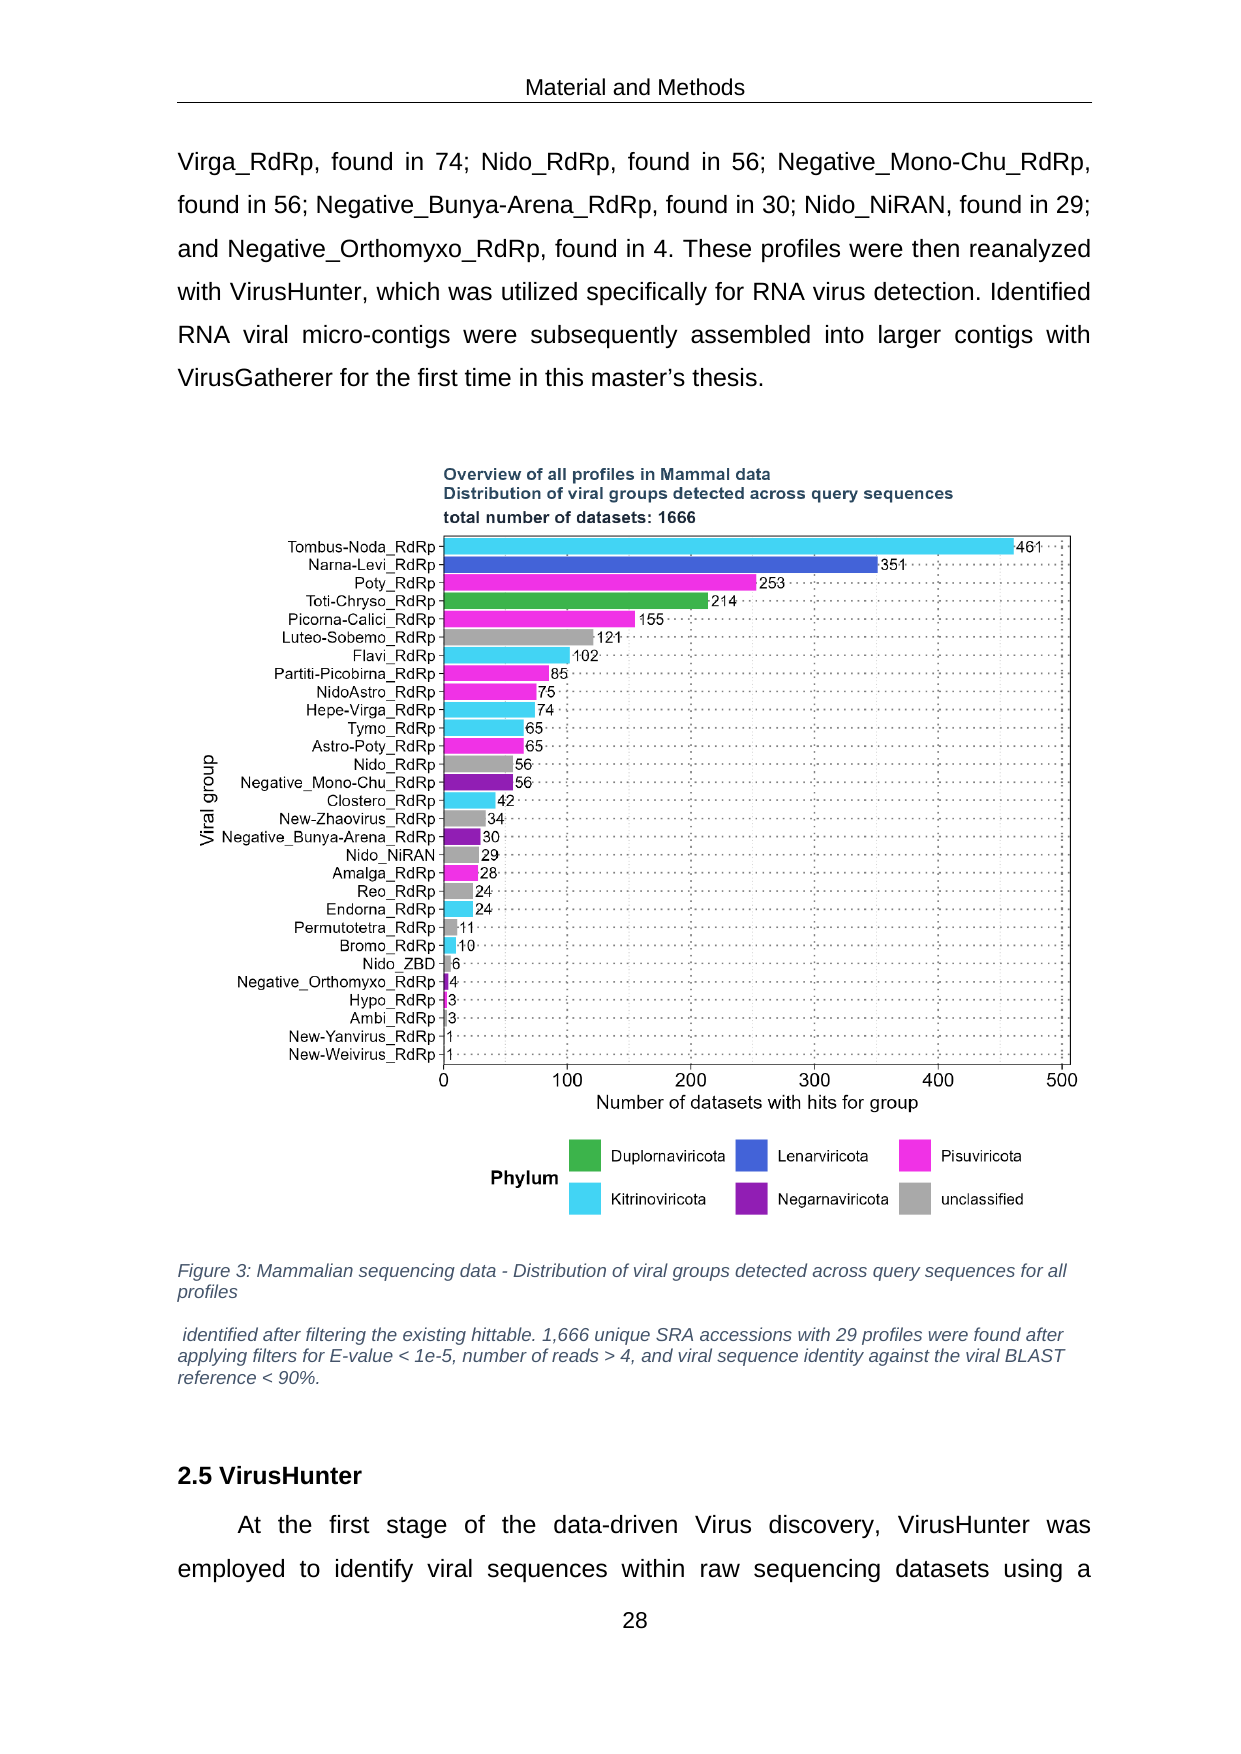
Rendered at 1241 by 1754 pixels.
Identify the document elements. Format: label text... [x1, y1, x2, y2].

subtitle 2.5 VirusHunter [177, 1461, 1092, 1490]
text Figure 3: Mammalian sequencing data - Distribution of viral groups detected across query sequences for all profiles [177, 1260, 1092, 1303]
text At the first stage of the data-driven Virus discovery, VirusHunter was employed to identify viral sequences within raw sequencing datasets using a [177, 1511, 1092, 1582]
text identified after filtering the existing hittable. 1,666 unique SRA accessions with 29 profiles were found after applying filters for E-value < 1e-5, number of reads > 4, and viral sequence identity against the viral BLAST reference < 90%. [177, 1324, 1092, 1388]
text Virga_RdRp, found in 74; Nido_RdRp, found in 56; Negative_Mono-Chu_RdRp, found in 56; Negative_Bunya-Arena_RdRp, found in 30; Nido_NiRAN, found in 29; and Negative_Orthomyxo_RdRp, found in 4. These profiles were then reanalyzed with VirusHunter, which was utilized specifically for RNA virus detection. Identified RNA viral micro-contigs were subsequently assembled into larger contigs with VirusGatherer for the first time in this master’s thesis. [177, 147, 1092, 392]
